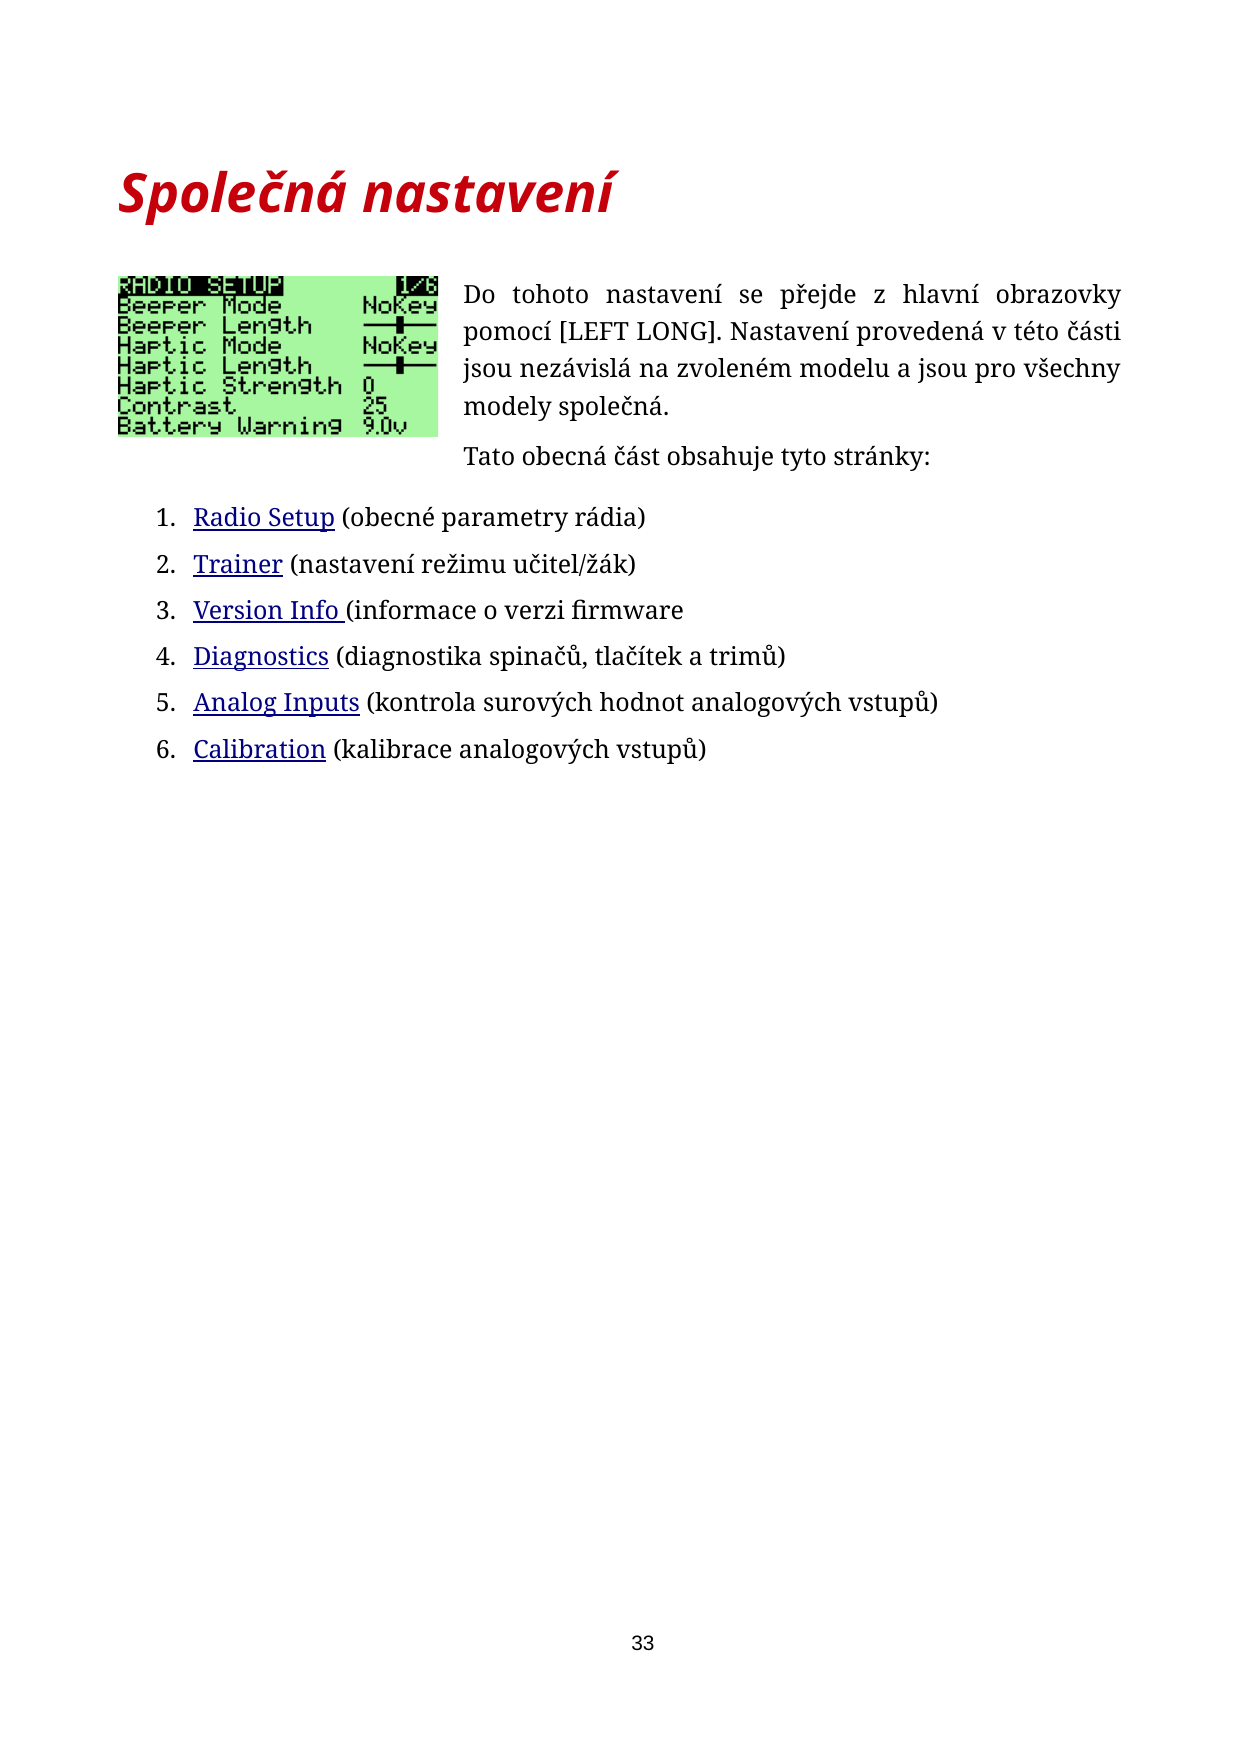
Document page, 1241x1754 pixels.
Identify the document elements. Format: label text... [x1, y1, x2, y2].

text Tato obecná část obsahuje tyto stránky: [118, 438, 1122, 472]
list Version Info (informace o verzi firmware [156, 592, 1122, 627]
list Radio Setup (obecné parametry rádia) [156, 500, 1122, 534]
list Diagnostics (diagnostika spinačů, tlačítek a trimů) [156, 639, 1122, 673]
list Analog Inputs (kontrola surových hodnot analogových vstupů) [156, 685, 1122, 719]
list Trainer (nastavení režimu učitel/žák) [156, 546, 1122, 580]
text Do tohoto nastavení se přejde z hlavní obrazovky pomocí [LEFT LONG]. Nastavení provedená v této části jsou ne­závislá na zvoleném modelu a jsou pro všechny modely společná. [439, 276, 1122, 423]
subtitle Společná nastavení [118, 155, 1122, 228]
picture [118, 276, 439, 437]
list Calibration (kalibrace analogových vstupů) [156, 731, 1122, 765]
